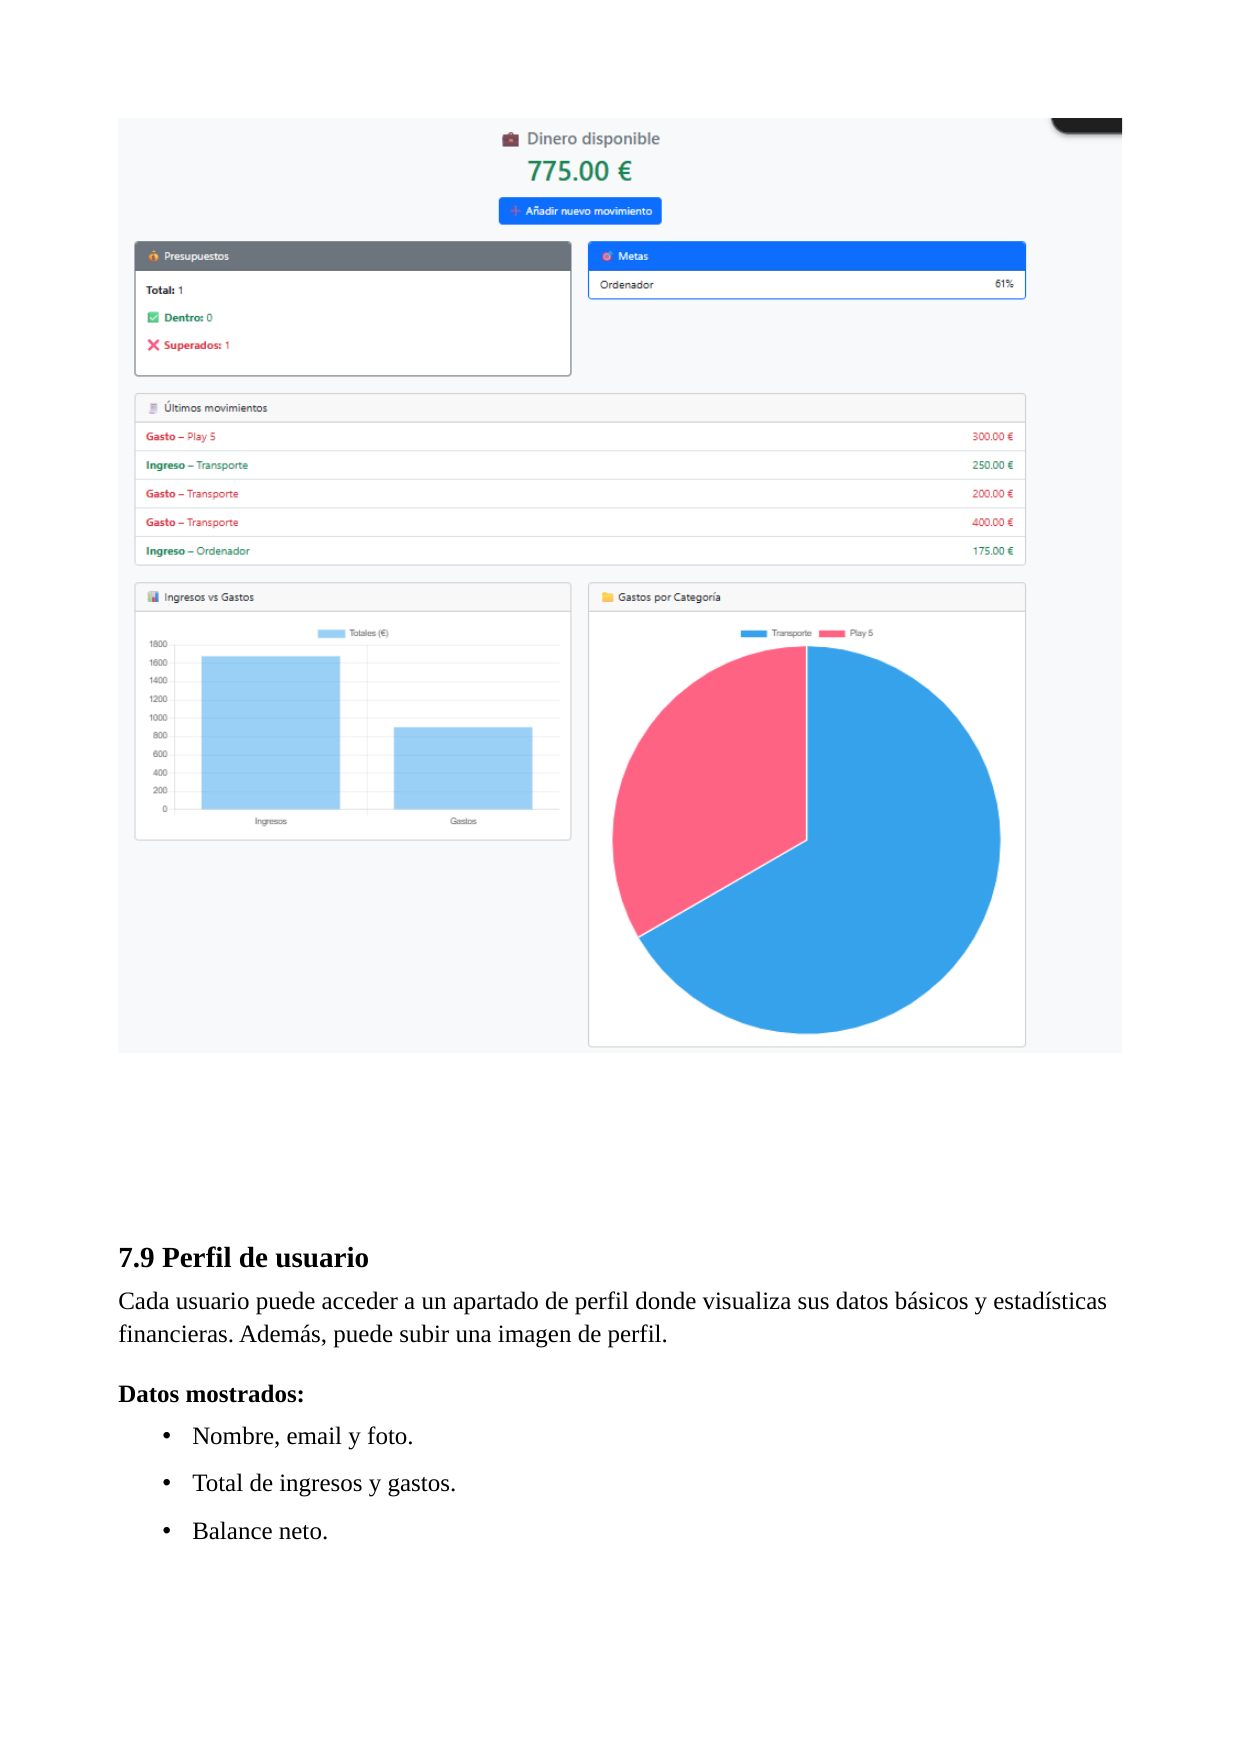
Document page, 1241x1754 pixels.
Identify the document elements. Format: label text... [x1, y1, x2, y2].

subtitle 7.9 Perfil de usuario [118, 1240, 1122, 1274]
text Cada usuario puede acceder a un apartado de perfil donde visualiza sus datos básicos y estadísticas financieras. Además, puede subir una imagen de perfil. [118, 1286, 1122, 1348]
picture [118, 118, 1123, 1053]
list Total de ingresos y gastos. [162, 1468, 1122, 1497]
list Balance neto. [162, 1516, 1122, 1545]
list Nombre, email y foto. [162, 1421, 1122, 1449]
subtitle Datos mostrados: [118, 1379, 1122, 1408]
